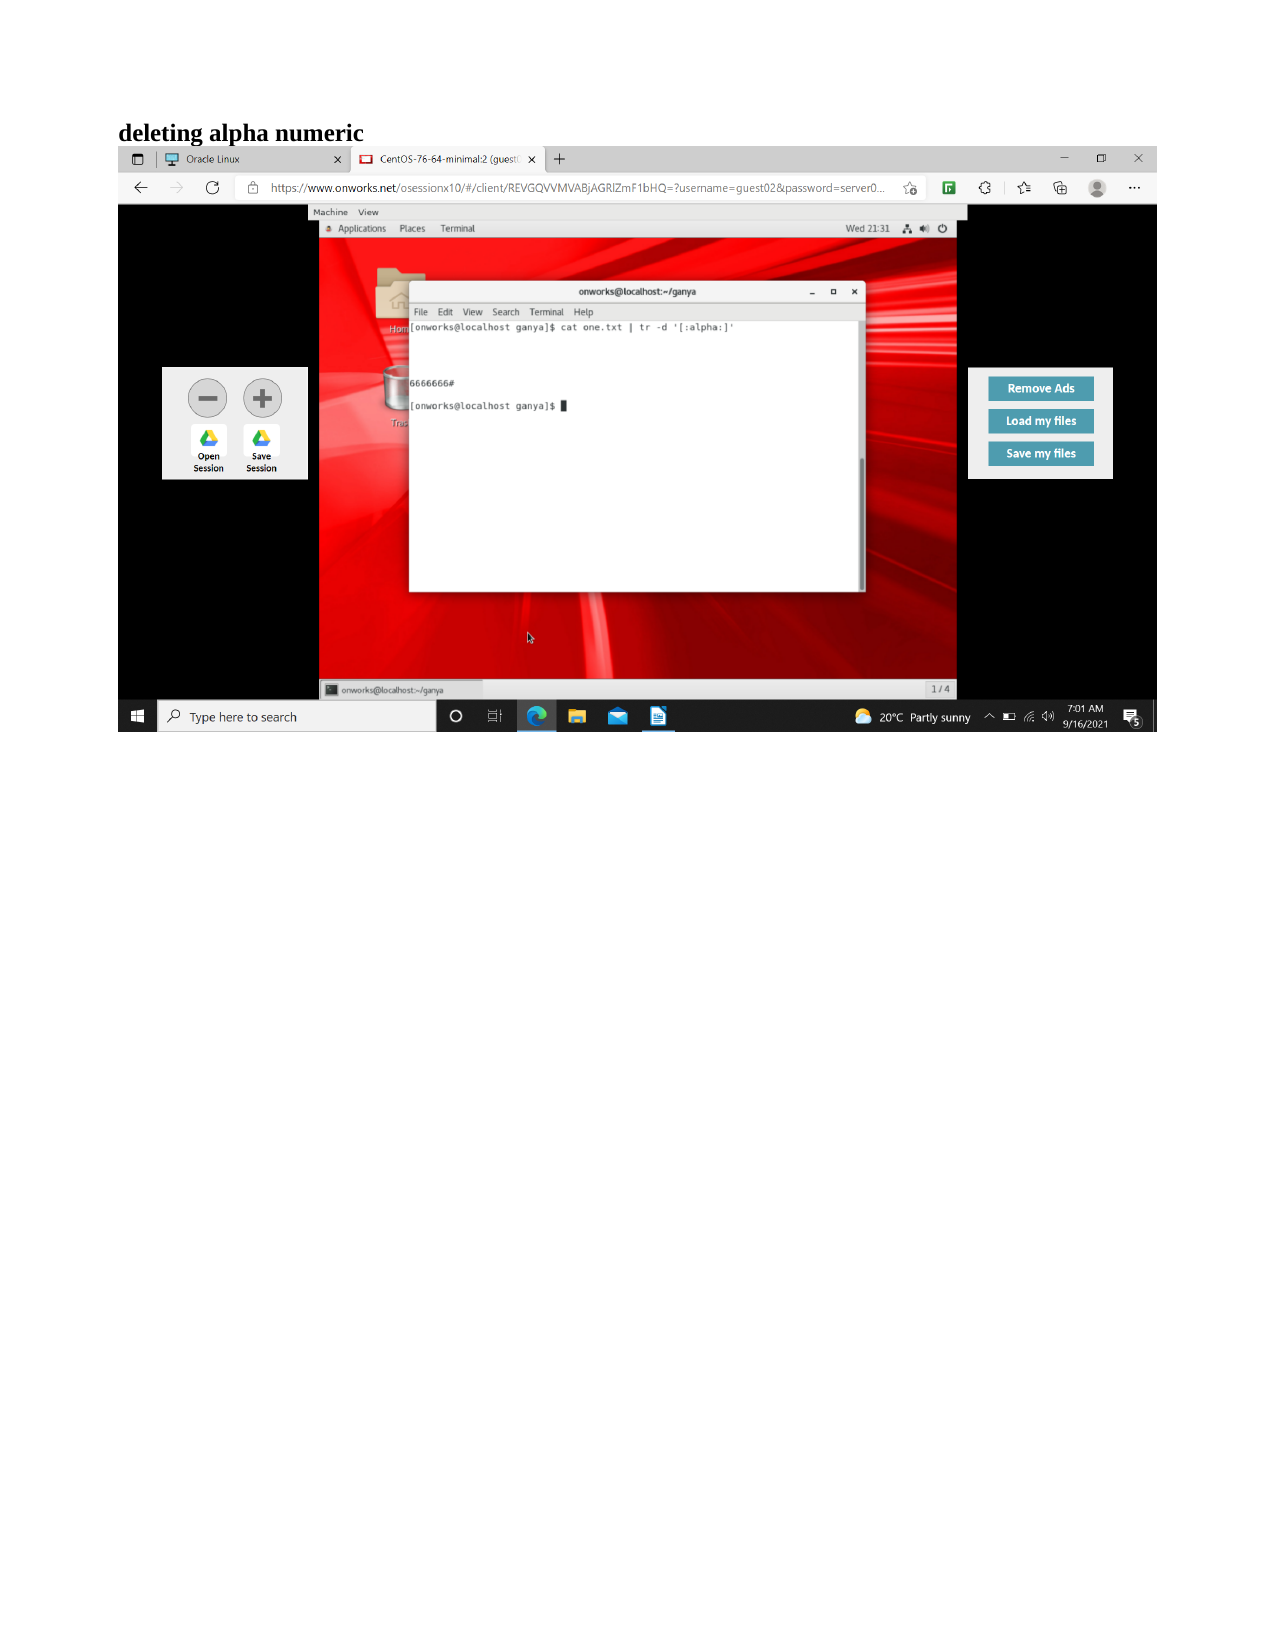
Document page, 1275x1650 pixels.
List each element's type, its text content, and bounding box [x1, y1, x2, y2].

text deleting alpha numeric [118, 118, 1157, 146]
picture [118, 146, 1157, 732]
